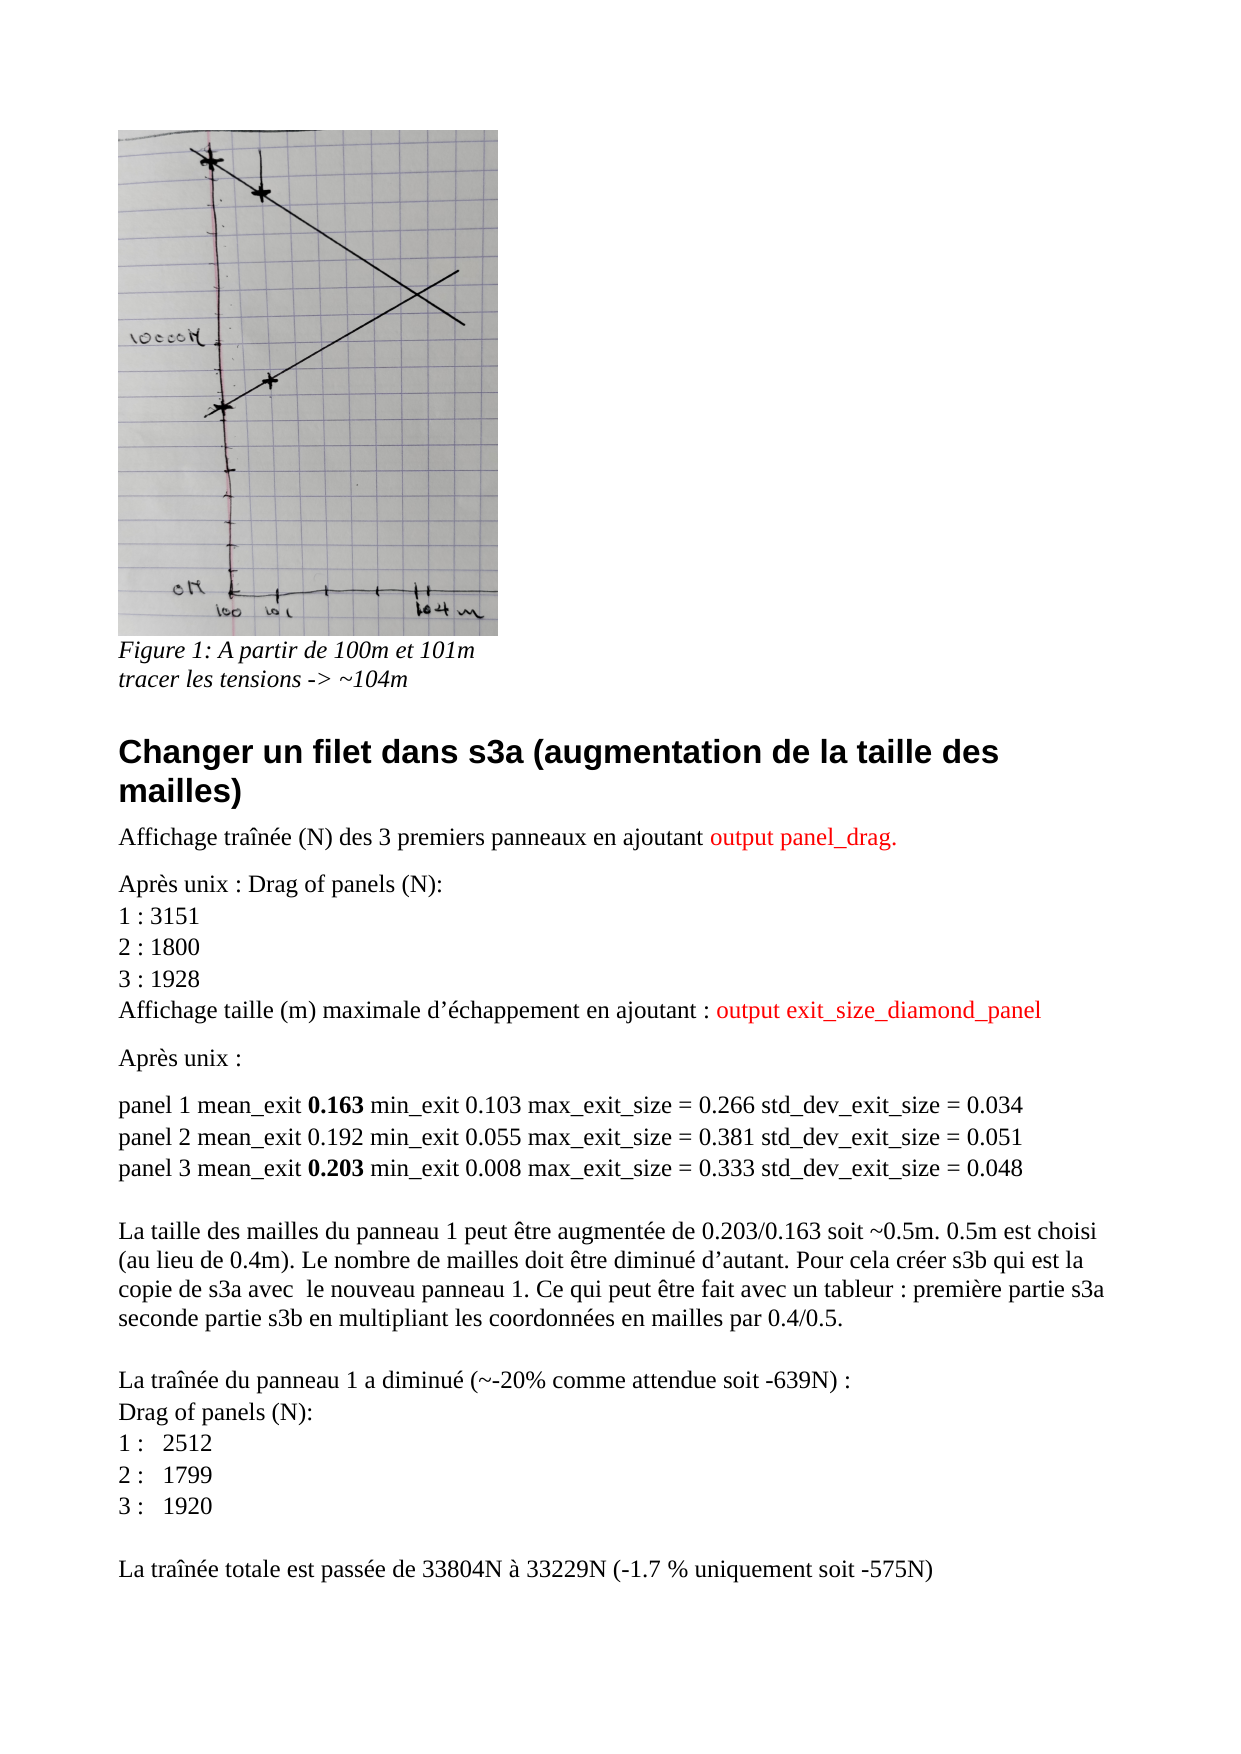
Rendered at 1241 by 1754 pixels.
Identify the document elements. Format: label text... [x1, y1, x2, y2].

text 1 : 3151 [118, 901, 1122, 930]
text Affichage taille (m) maximale d’échappement en ajoutant : output exit_size_diamond_panel [118, 995, 1122, 1024]
text La traînée totale est passée de 33804N à 33229N (-1.7 % uniquement soit -575N) [118, 1554, 1122, 1583]
text Figure 1: A partir de 100m et 101m tracer les tensions -> ~104m [118, 636, 498, 693]
text 2 : 1799 [118, 1460, 1122, 1489]
subtitle Changer un filet dans s3a (augmentation de la taille des mailles) [118, 733, 1122, 809]
text 1 : 2512 [118, 1428, 1122, 1457]
text panel 1 mean_exit 0.163 min_exit 0.103 max_exit_size = 0.266 std_dev_exit_size = 0.034 [118, 1091, 1122, 1119]
text Drag of panels (N): [118, 1397, 1122, 1426]
text Affichage traînée (N) des 3 premiers panneaux en ajoutant output panel_drag. [118, 822, 1122, 851]
text 3 : 1920 [118, 1491, 1122, 1520]
text La taille des mailles du panneau 1 peut être augmentée de 0.203/0.163 soit ~0.5m. 0.5m est choisi (au lieu de 0.4m). Le nombre de mailles doit être diminué d’autant. Pour cela créer s3b qui est la copie de s3a avec le nouveau panneau 1. Ce qui peut être fait avec un tableur : première partie s3a seconde partie s3b en multipliant les coordonnées en mailles par 0.4/0.5. [118, 1216, 1122, 1331]
text 2 : 1800 [118, 932, 1122, 961]
text panel 2 mean_exit 0.192 min_exit 0.055 max_exit_size = 0.381 std_dev_exit_size = 0.051 [118, 1122, 1122, 1151]
text panel 3 mean_exit 0.203 min_exit 0.008 max_exit_size = 0.333 std_dev_exit_size = 0.048 [118, 1153, 1122, 1182]
text Après unix : [118, 1043, 1122, 1072]
text La traînée du panneau 1 a diminué (~-20% comme attendue soit -639N) : [118, 1366, 1122, 1394]
picture [118, 130, 498, 636]
text 3 : 1928 [118, 964, 1122, 993]
text Après unix : Drag of panels (N): [118, 869, 1122, 898]
